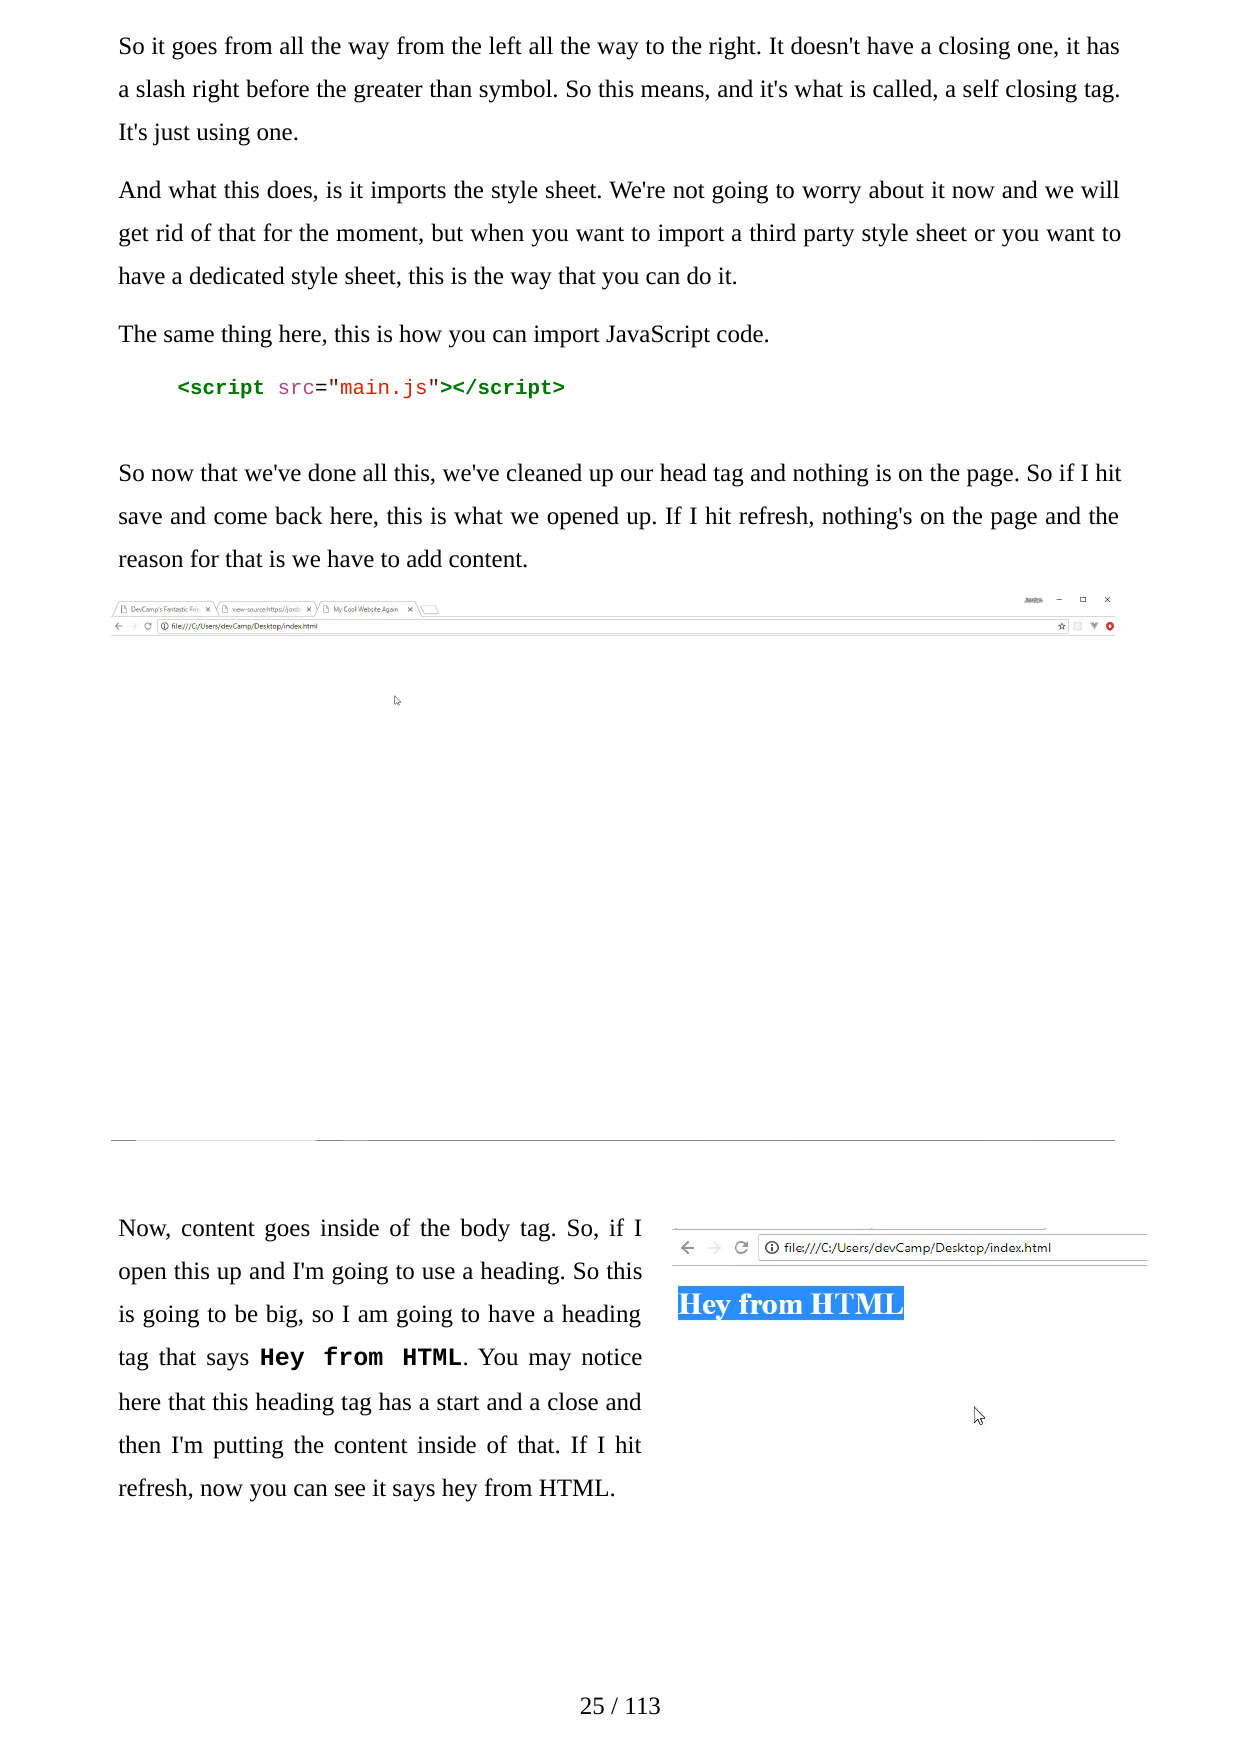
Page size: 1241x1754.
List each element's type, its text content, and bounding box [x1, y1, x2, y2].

text <script src="main.js"></script> [177, 377, 1122, 401]
text So now that we've done all this, we've cleaned up our head tag and nothing is on the page. So if I hit save and come back here, this is what we opened up. If I hit refresh, nothing's on the page and the reason for that is we have to add content. [118, 458, 1122, 573]
text The same thing here, this is how you can import JavaScript code. [118, 319, 1122, 348]
text And what this does, is it imports the style sheet. We're not going to worry about it now and we will get rid of that for the moment, but when you want to import a third party style sheet or you want to have a dedicated style sheet, this is the way that you can do it. [118, 175, 1122, 290]
text Now, content goes inside of the body tag. So, if I open this up and I'm going to use a heading. So this is going to be big, so I am going to have a heading tag that says Hey from HTML. You may notice here that this heading tag has a start and a close and then I'm putting the content inside of that. If I hit refresh, now you can see it says hey from HTML. [118, 1213, 1122, 1502]
picture [111, 596, 1115, 1141]
picture [672, 1228, 1148, 1491]
text So it goes from all the way from the left all the way to the right. It doesn't have a closing one, it has a slash right before the greater than symbol. So this means, and it's what is called, a self closing tag. It's just using one. [118, 31, 1122, 146]
